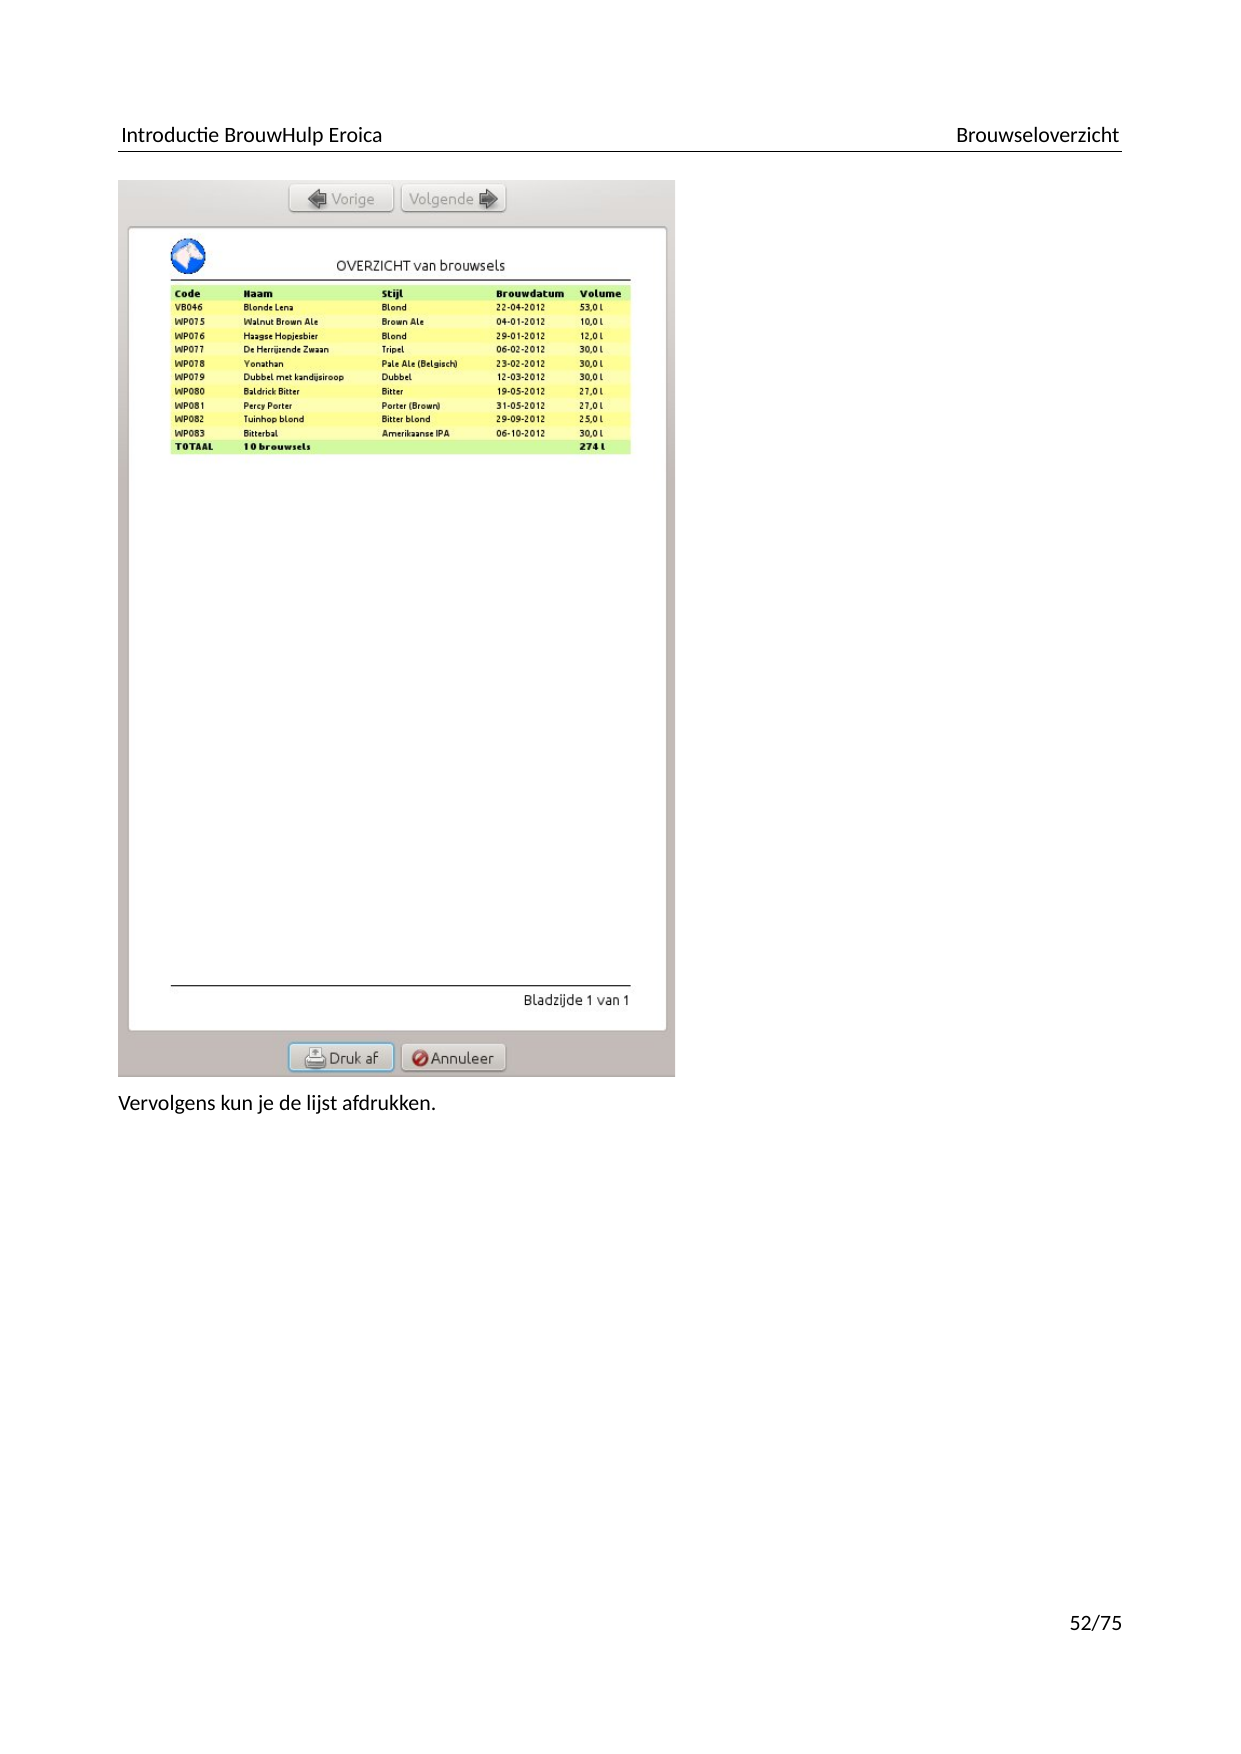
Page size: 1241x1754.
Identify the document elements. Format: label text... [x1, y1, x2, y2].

text Vervolgens kun je de lijst afdrukken. [118, 1089, 1122, 1116]
picture [118, 180, 675, 1077]
